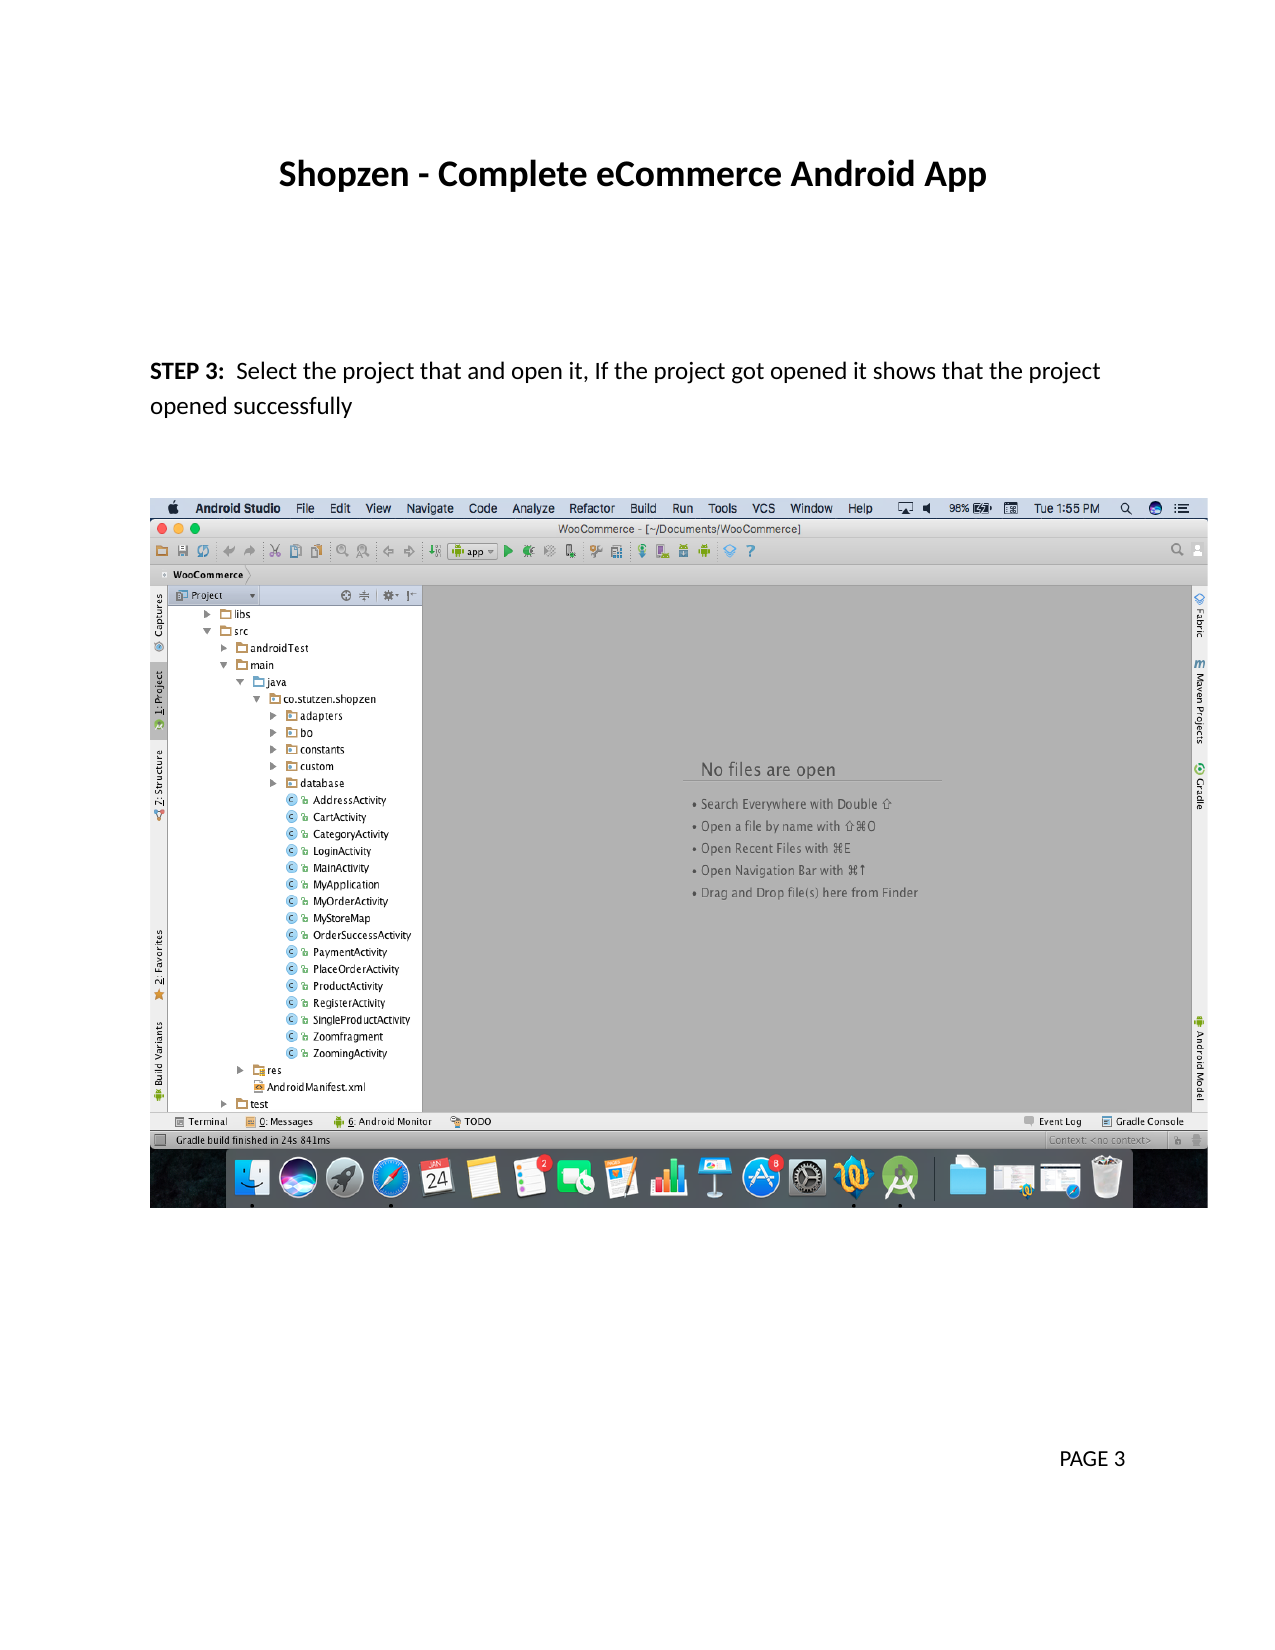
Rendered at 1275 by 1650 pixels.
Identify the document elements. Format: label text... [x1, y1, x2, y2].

text STEP 3: Select the project that and open it, If the project got opened it shows that the project opened successfully [150, 355, 1125, 420]
picture [150, 498, 1208, 1208]
